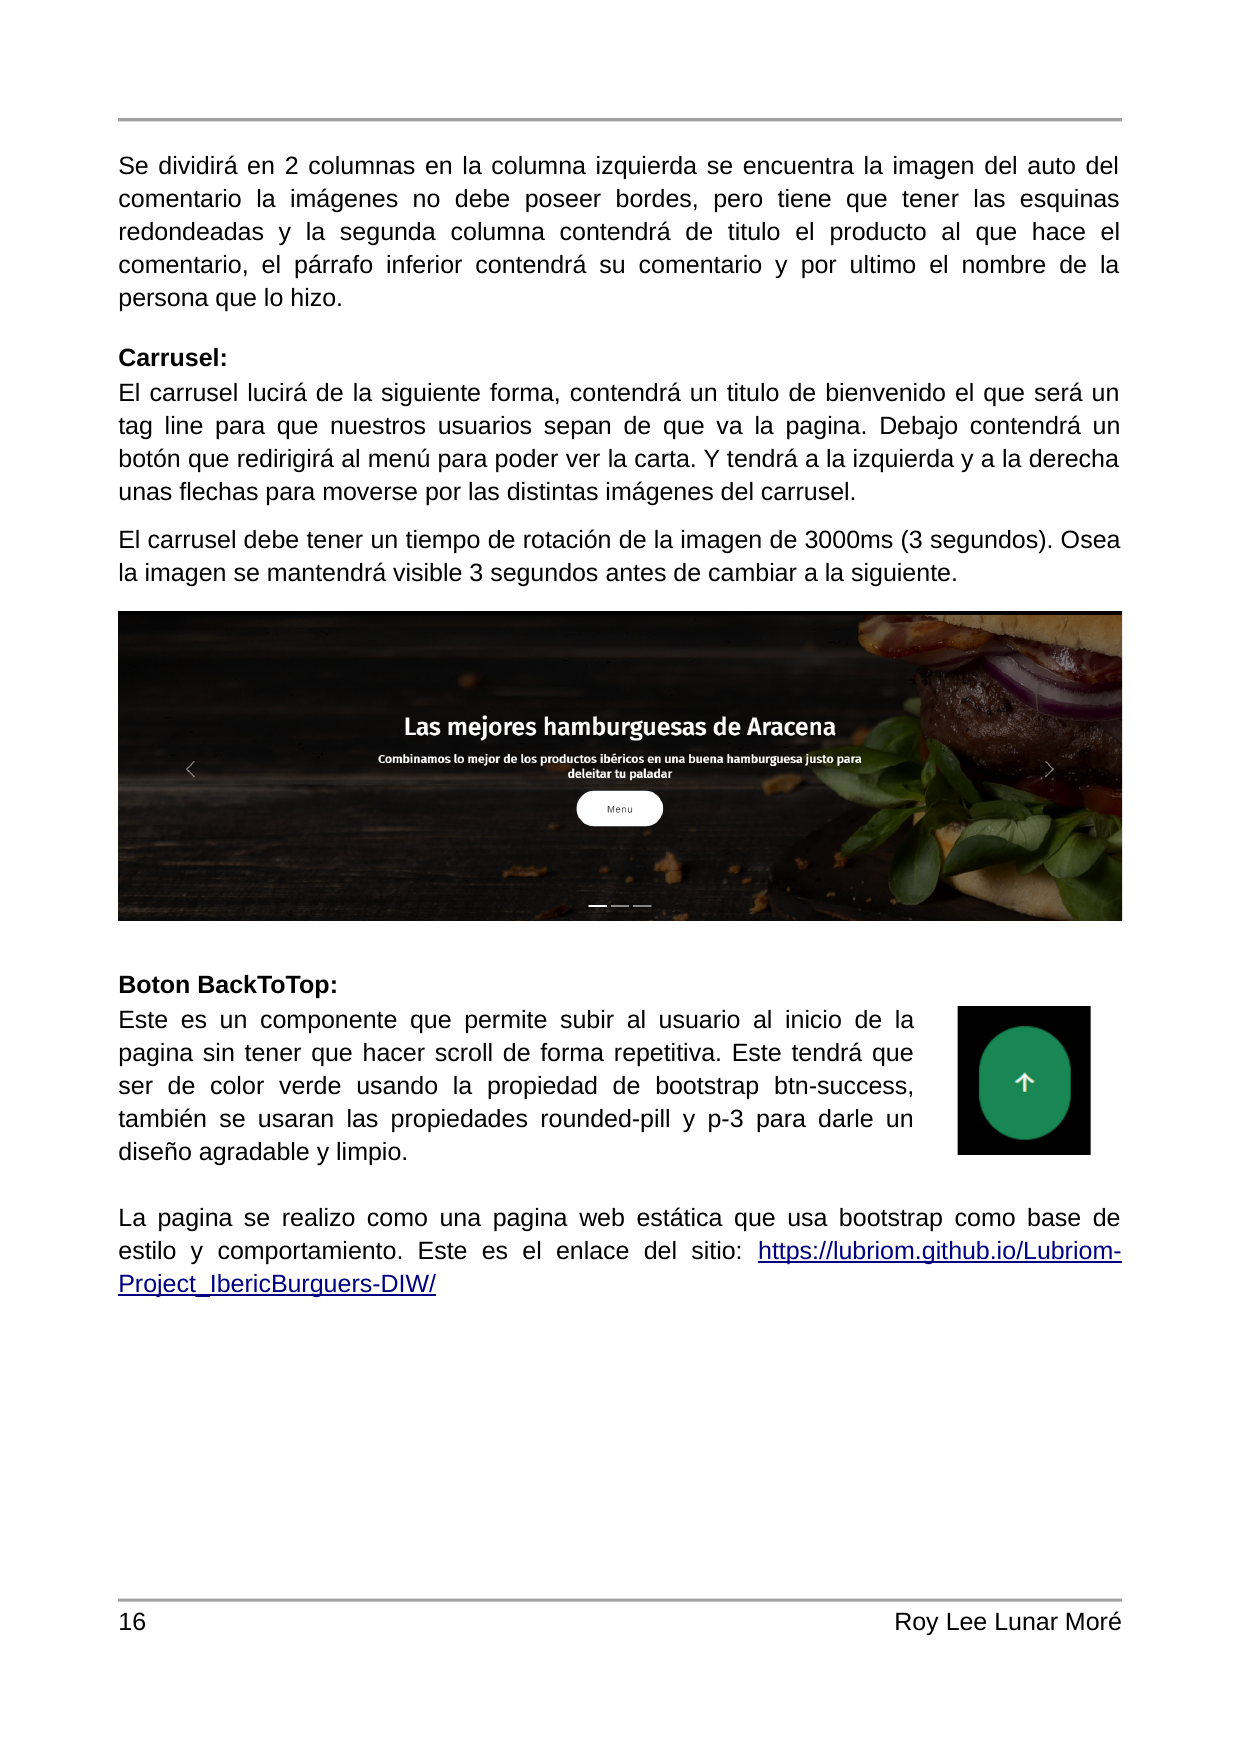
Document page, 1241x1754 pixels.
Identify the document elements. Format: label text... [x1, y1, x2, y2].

text La pagina se realizo como una pagina web estática que usa bootstrap como base de estilo y comportamiento. Este es el enlace del sitio: https://lubriom.github.io/Lubriom-Project_IbericBurguers-DIW/ [118, 1203, 1122, 1298]
text Se dividirá en 2 columnas en la columna izquierda se encuentra la imagen del auto del comentario la imágenes no debe poseer bordes, pero tiene que tener las esquinas redondeadas y la segunda columna contendrá de titulo el producto al que hace el comentario, el párrafo inferior contendrá su comentario y por ultimo el nombre de la persona que lo hizo. [118, 151, 1122, 312]
text El carrusel lucirá de la siguiente forma, contendrá un titulo de bienvenido el que será un tag line para que nuestros usuarios sepan de que va la pagina. Debajo contendrá un botón que redirigirá al menú para poder ver la carta. Y tendrá a la izquierda y a la derecha unas flechas para moverse por las distintas imágenes del carrusel. [118, 378, 1122, 506]
picture [118, 611, 1123, 921]
subtitle Carrusel: [118, 343, 1122, 372]
picture [957, 1006, 1091, 1155]
text El carrusel debe tener un tiempo de rotación de la imagen de 3000ms (3 segundos). Osea la imagen se mantendrá visible 3 segundos antes de cambiar a la siguiente. [118, 525, 1122, 586]
subtitle Boton BackToTop: [118, 970, 1122, 999]
text Este es un componente que permite subir al usuario al inicio de la pagina sin tener que hacer scroll de forma repetitiva. Este tendrá que ser de color verde usando la propiedad de bootstrap btn-success, también se usaran las propiedades rounded-pill y p-3 para darle un diseño agradable y limpio. [118, 1005, 915, 1166]
